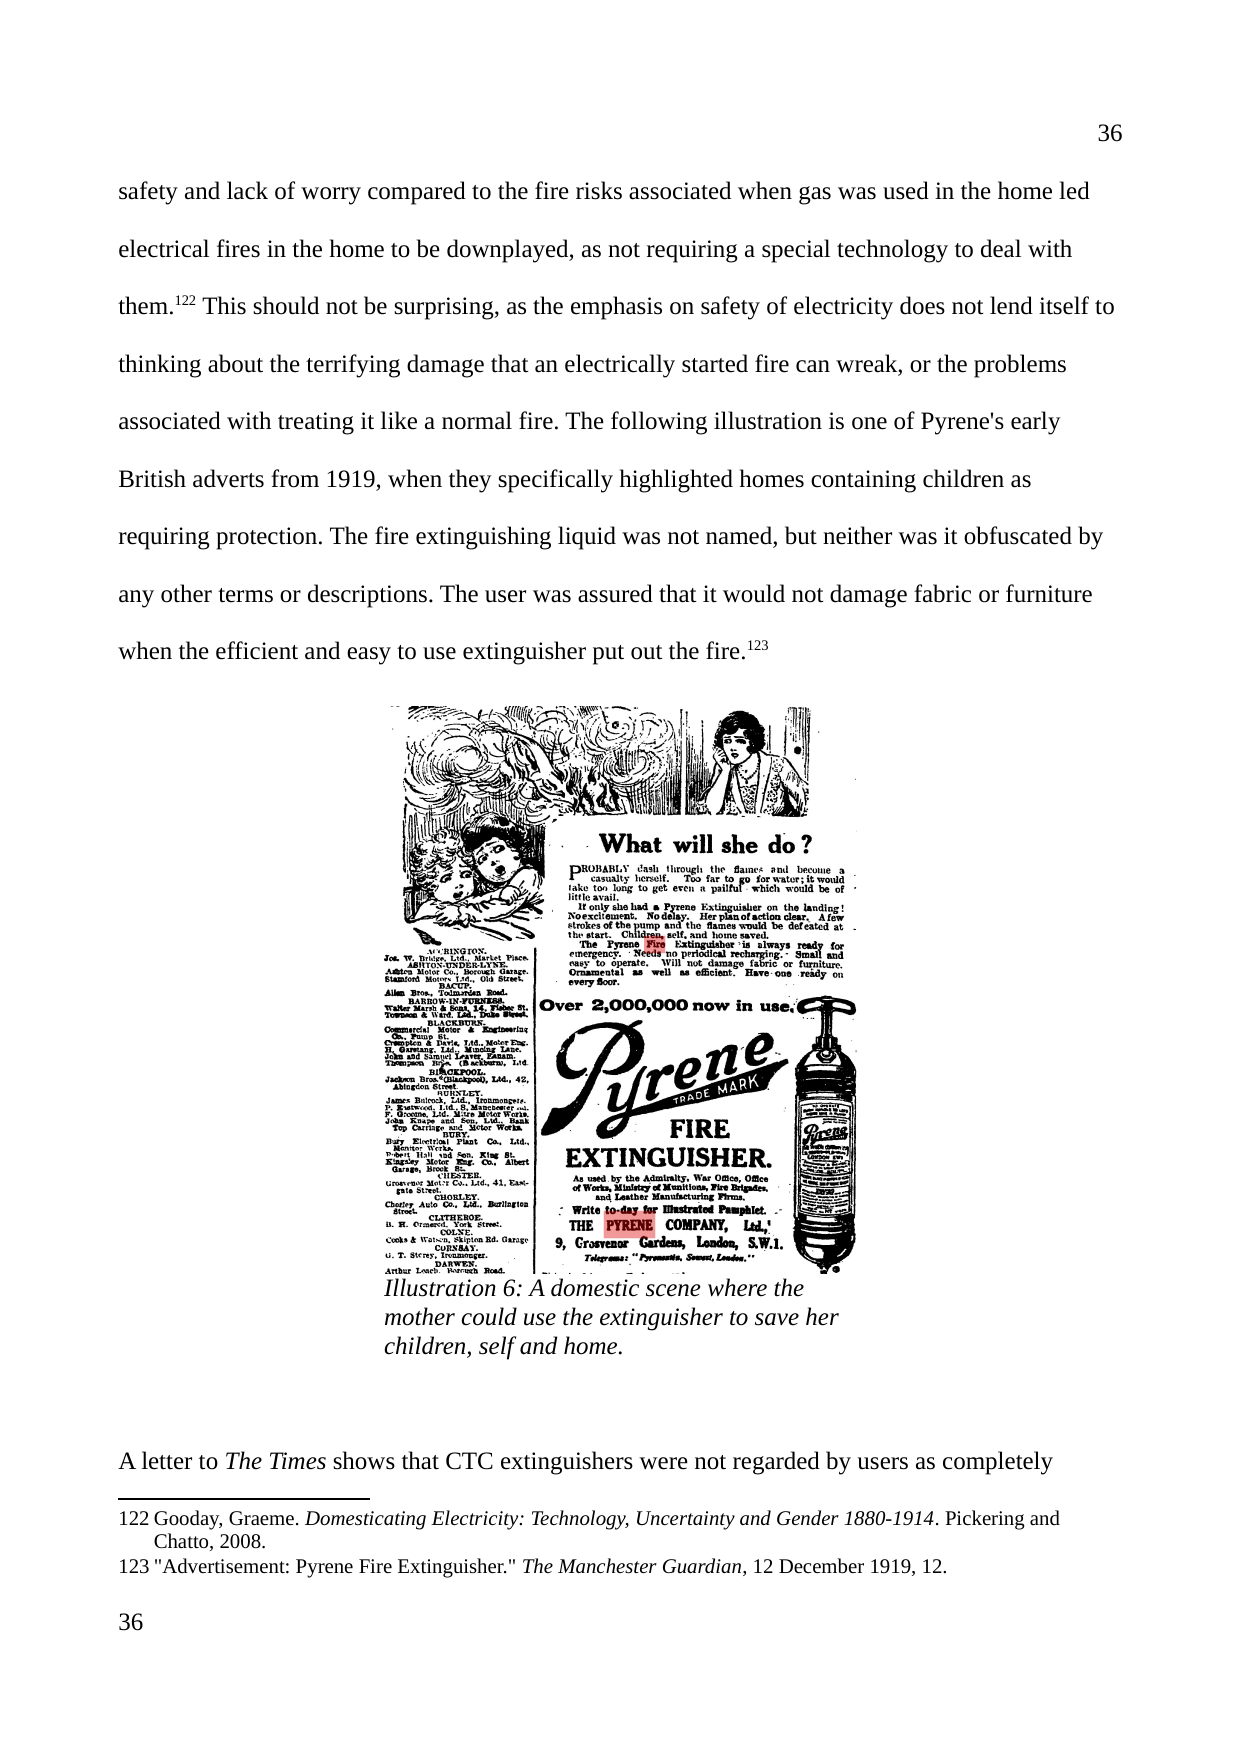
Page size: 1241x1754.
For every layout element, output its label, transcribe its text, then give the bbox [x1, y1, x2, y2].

text Illustration 6: A domestic scene where the mother could use the extinguisher to save her children, self and home. [384, 1274, 856, 1359]
text A letter to The Times shows that CTC extinguishers were not regarded by users as completely [118, 1446, 1122, 1474]
text "Advertisement: Pyrene Fire Extinguisher." The Manchester Guardian, 12 December 1919, 12. [118, 1553, 1122, 1578]
text safety and lack of worry compared to the fire risks associated when gas was used in the home led electrical fires in the home to be downplayed, as not requiring a special technology to deal with them. This should not be surprising, as the emphasis on safety of electricity does not lend itself to thinking about the terrifying damage that an electrically started fire can wreak, or the problems associated with treating it like a normal fire. The following illustration is one of Pyrene's early British adverts from 1919, when they specifically highlighted homes containing children as requiring protection. The fire extinguishing liquid was not named, but neither was it obfuscated by any other terms or descriptions. The user was assured that it would not damage fabric or furniture when the efficient and easy to use extinguisher put out the fire. [118, 176, 1122, 665]
text Gooday, Graeme. Domesticating Electricity: Technology, Uncertainty and Gender 1880-1914. Pickering and Chatto, 2008. [118, 1505, 1122, 1553]
picture [383, 706, 857, 1274]
